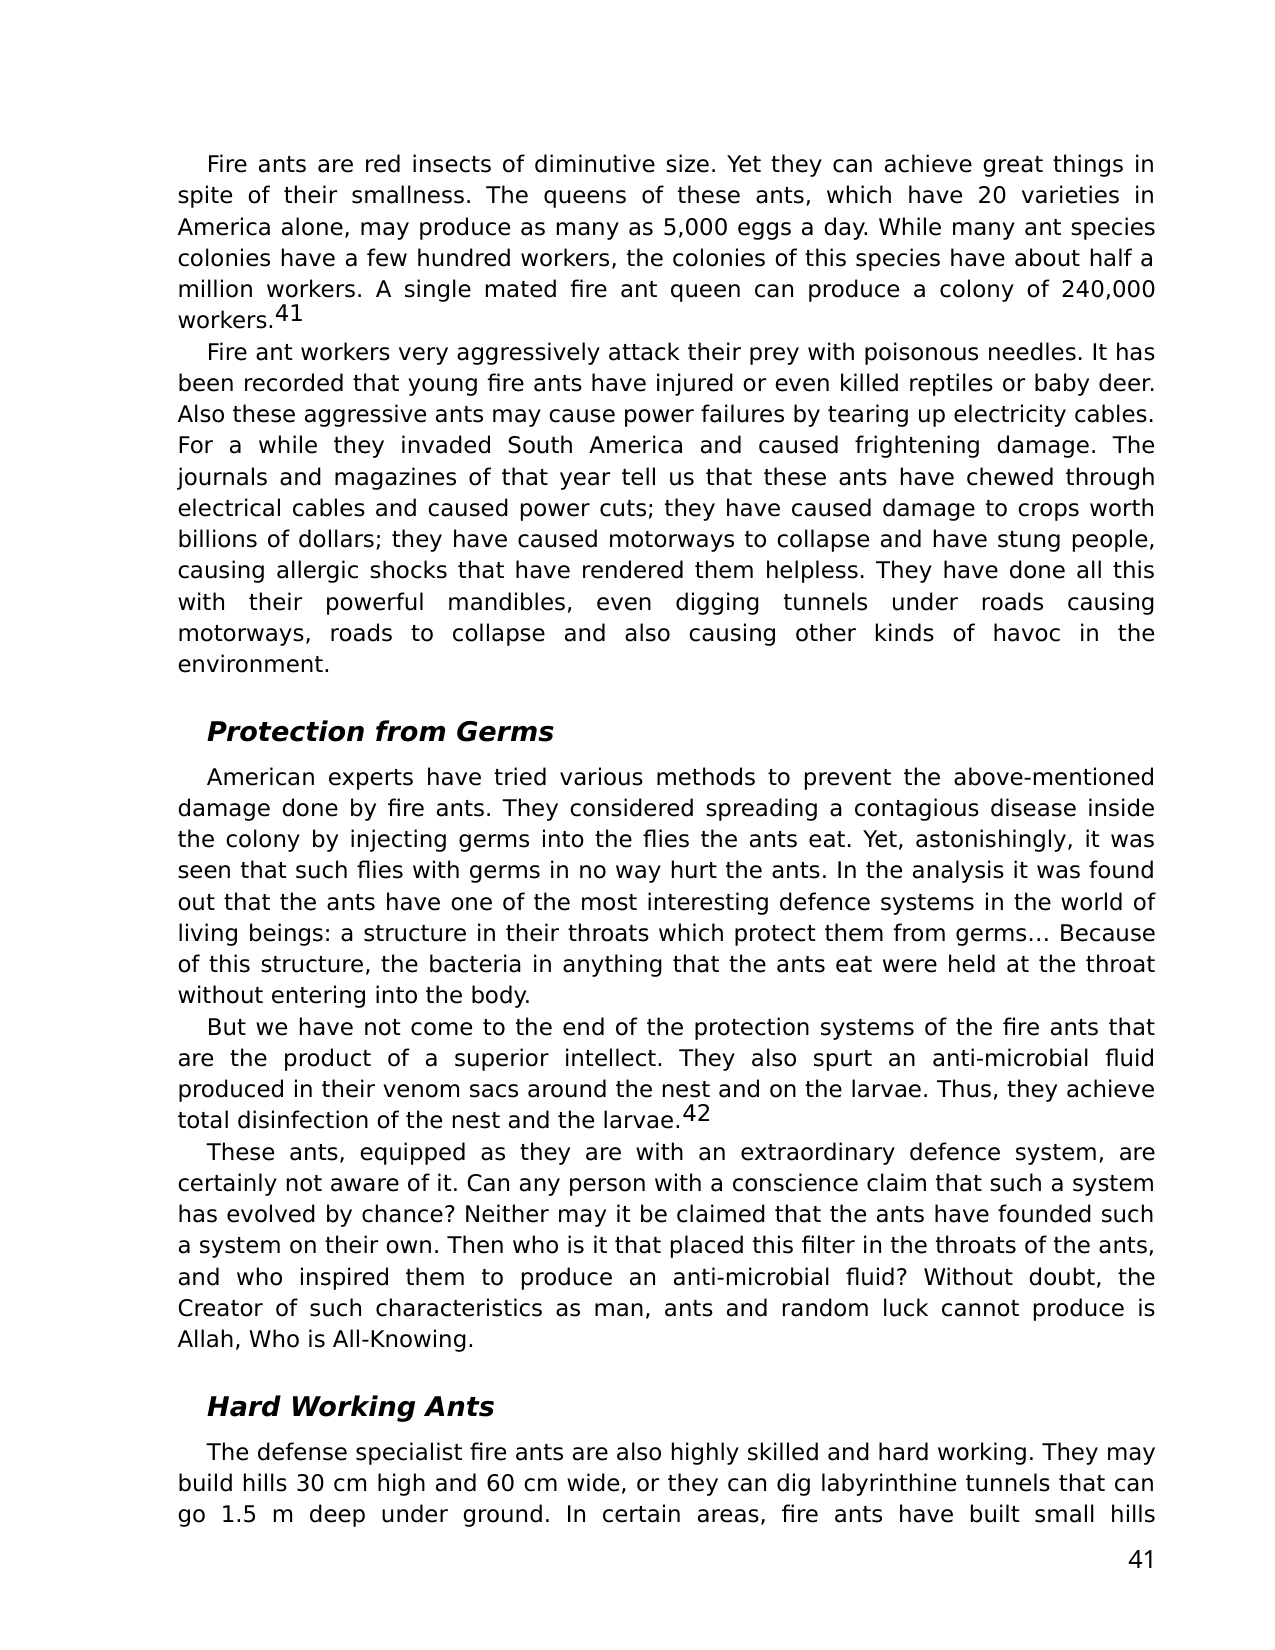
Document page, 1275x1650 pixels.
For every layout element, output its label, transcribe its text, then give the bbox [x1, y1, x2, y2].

text Hard Working Ants [177, 1391, 1157, 1423]
text American experts have tried various methods to prevent the above-mentioned damage done by fire ants. They considered spreading a contagious disease inside the colony by injecting germs into the flies the ants eat. Yet, astonishingly, it was seen that such flies with germs in no way hurt the ants. In the analysis it was found out that the ants have one of the most interesting defence systems in the world of living beings: a structure in their throats which protect them from germs… Because of this structure, the bacteria in anything that the ants eat were held at the throat without entering into the body. [177, 760, 1157, 1010]
text But we have not come to the end of the protection systems of the fire ants that are the product of a superior intellect. They also spurt an anti-microbial fluid produced in their venom sacs around the nest and on the larvae. Thus, they achieve total disinfection of the nest and the larvae.42 [177, 1010, 1157, 1135]
text The defense specialist fire ants are also highly skilled and hard working. They may build hills 30 cm high and 60 cm wide, or they can dig labyrinthine tunnels that can go 1.5 m deep under ground. In certain areas, fire ants have built small hills [177, 1435, 1157, 1529]
text Fire ant workers very aggressively attack their prey with poisonous needles. It has been recorded that young fire ants have injured or even killed reptiles or baby deer. Also these aggressive ants may cause power failures by tearing up electricity cables. For a while they invaded South America and caused frightening damage. The journals and magazines of that year tell us that these ants have chewed through electrical cables and caused power cuts; they have caused damage to crops worth billions of dollars; they have caused motorways to collapse and have stung people, causing allergic shocks that have rendered them helpless. They have done all this with their powerful mandibles, even digging tunnels under roads causing motorways, roads to collapse and also causing other kinds of havoc in the environment. [177, 335, 1157, 679]
text Protection from Germs [177, 716, 1157, 748]
text Fire ants are red insects of diminutive size. Yet they can achieve great things in spite of their smallness. The queens of these ants, which have 20 varieties in America alone, may produce as many as 5,000 eggs a day. While many ant species colonies have a few hundred workers, the colonies of this species have about half a million workers. A single mated fire ant queen can produce a colony of 240,000 workers.41 [177, 148, 1157, 335]
text These ants, equipped as they are with an extraordinary defence system, are certainly not aware of it. Can any person with a conscience claim that such a system has evolved by chance? Neither may it be claimed that the ants have founded such a system on their own. Then who is it that placed this filter in the throats of the ants, and who inspired them to produce an anti-microbial fluid? Without doubt, the Creator of such characteristics as man, ants and random luck cannot produce is Allah, Who is All-Knowing. [177, 1135, 1157, 1354]
